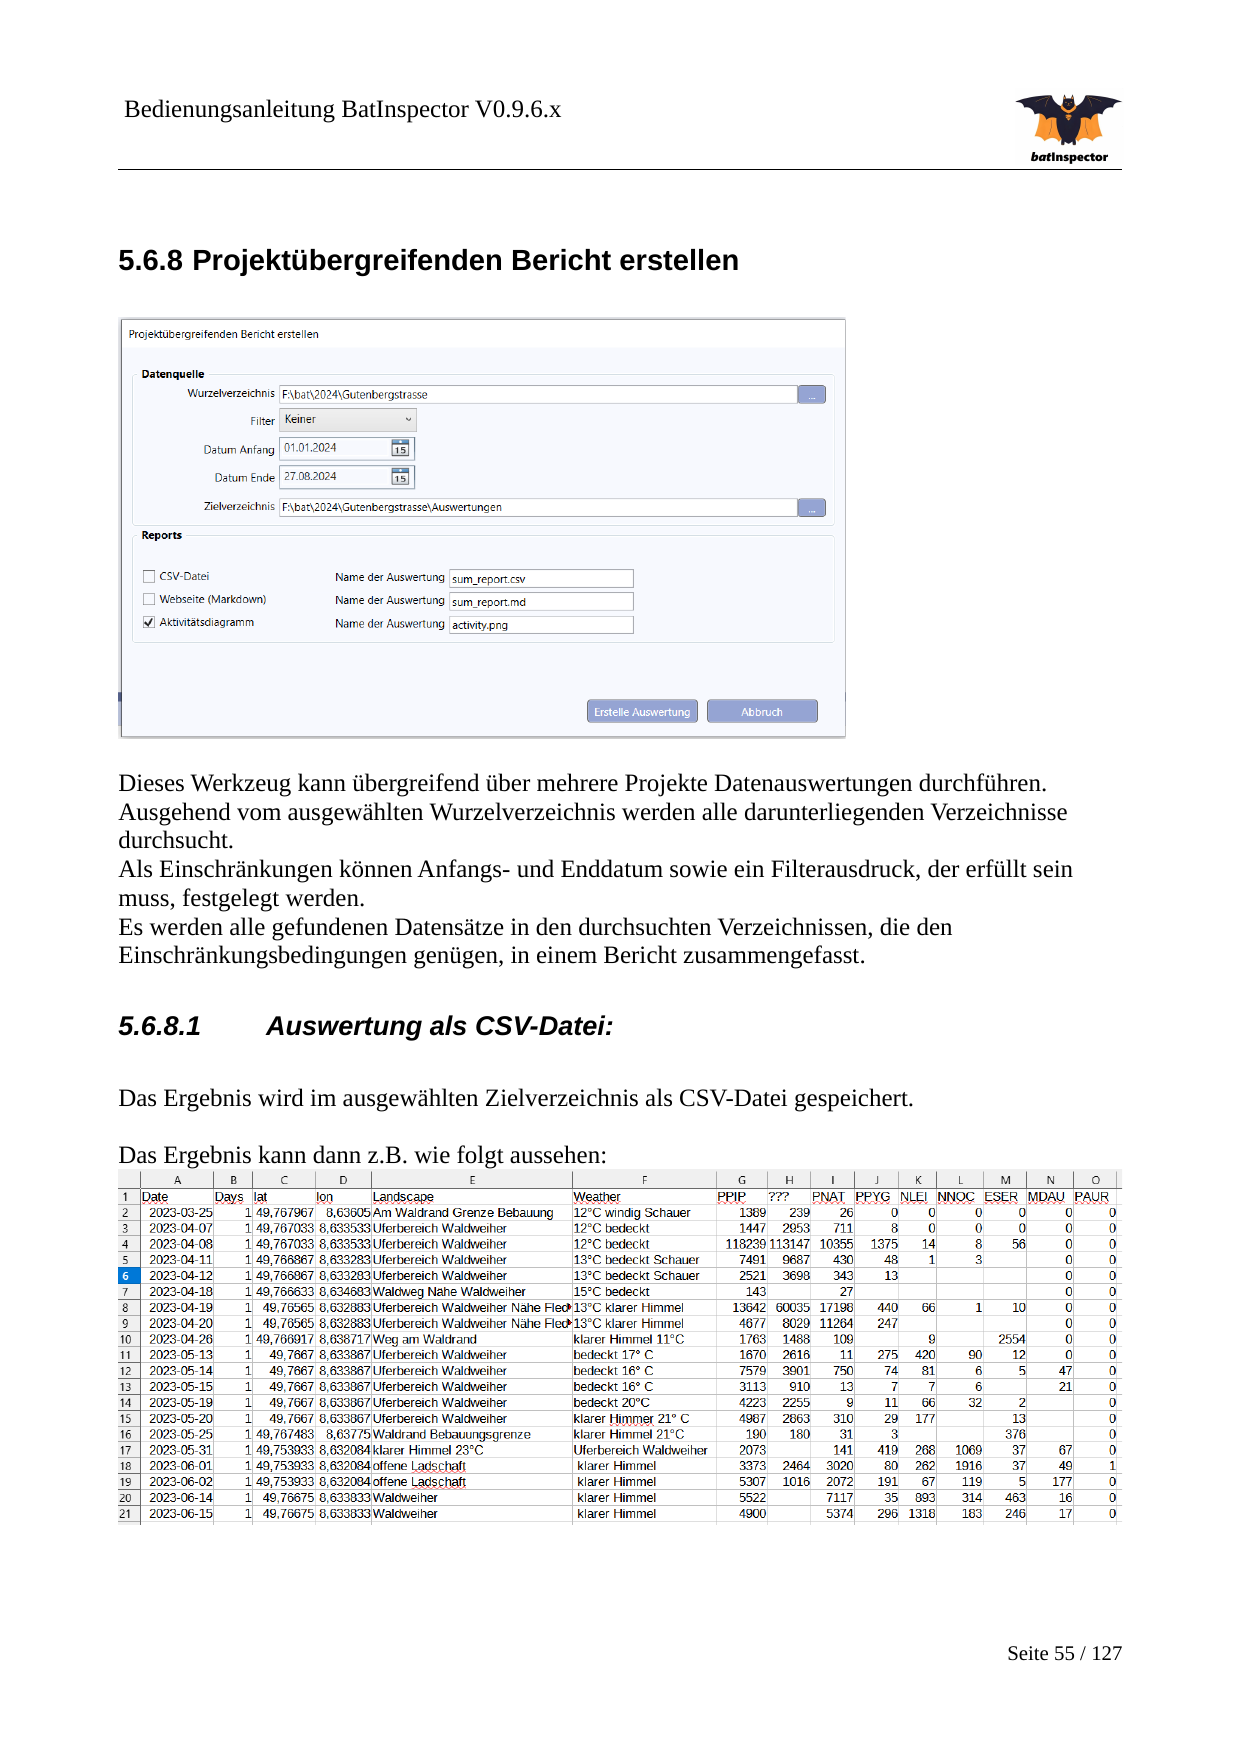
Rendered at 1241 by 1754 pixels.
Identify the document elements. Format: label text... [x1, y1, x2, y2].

text Es werden alle gefundenen Datensätze in den durchsuchten Verzeichnissen, die den Einschränkungsbedingungen genügen, in einem Bericht zusammengefasst. [118, 912, 1122, 969]
picture [1015, 88, 1125, 165]
text Dieses Werkzeug kann übergreifend über mehrere Projekte Datenauswertungen durchführen. Ausgehend vom ausgewählten Wurzelverzeichnis werden alle darunterliegenden Verzeichnisse durchsucht. [118, 768, 1122, 854]
picture [118, 1169, 1123, 1525]
subtitle Auswertung als CSV-Datei: [118, 1010, 1122, 1042]
picture [118, 317, 846, 739]
text Als Einschränkungen können Anfangs- und Enddatum sowie ein Filterausdruck, der erfüllt sein muss, festgelegt werden. [118, 854, 1122, 912]
text Das Ergebnis wird im ausgewählten Zielverzeichnis als CSV-Datei gespeichert. [118, 1083, 1122, 1112]
text Das Ergebnis kann dann z.B. wie folgt aussehen: [118, 1140, 1122, 1169]
subtitle Projektübergreifenden Bericht erstellen [118, 243, 1122, 276]
